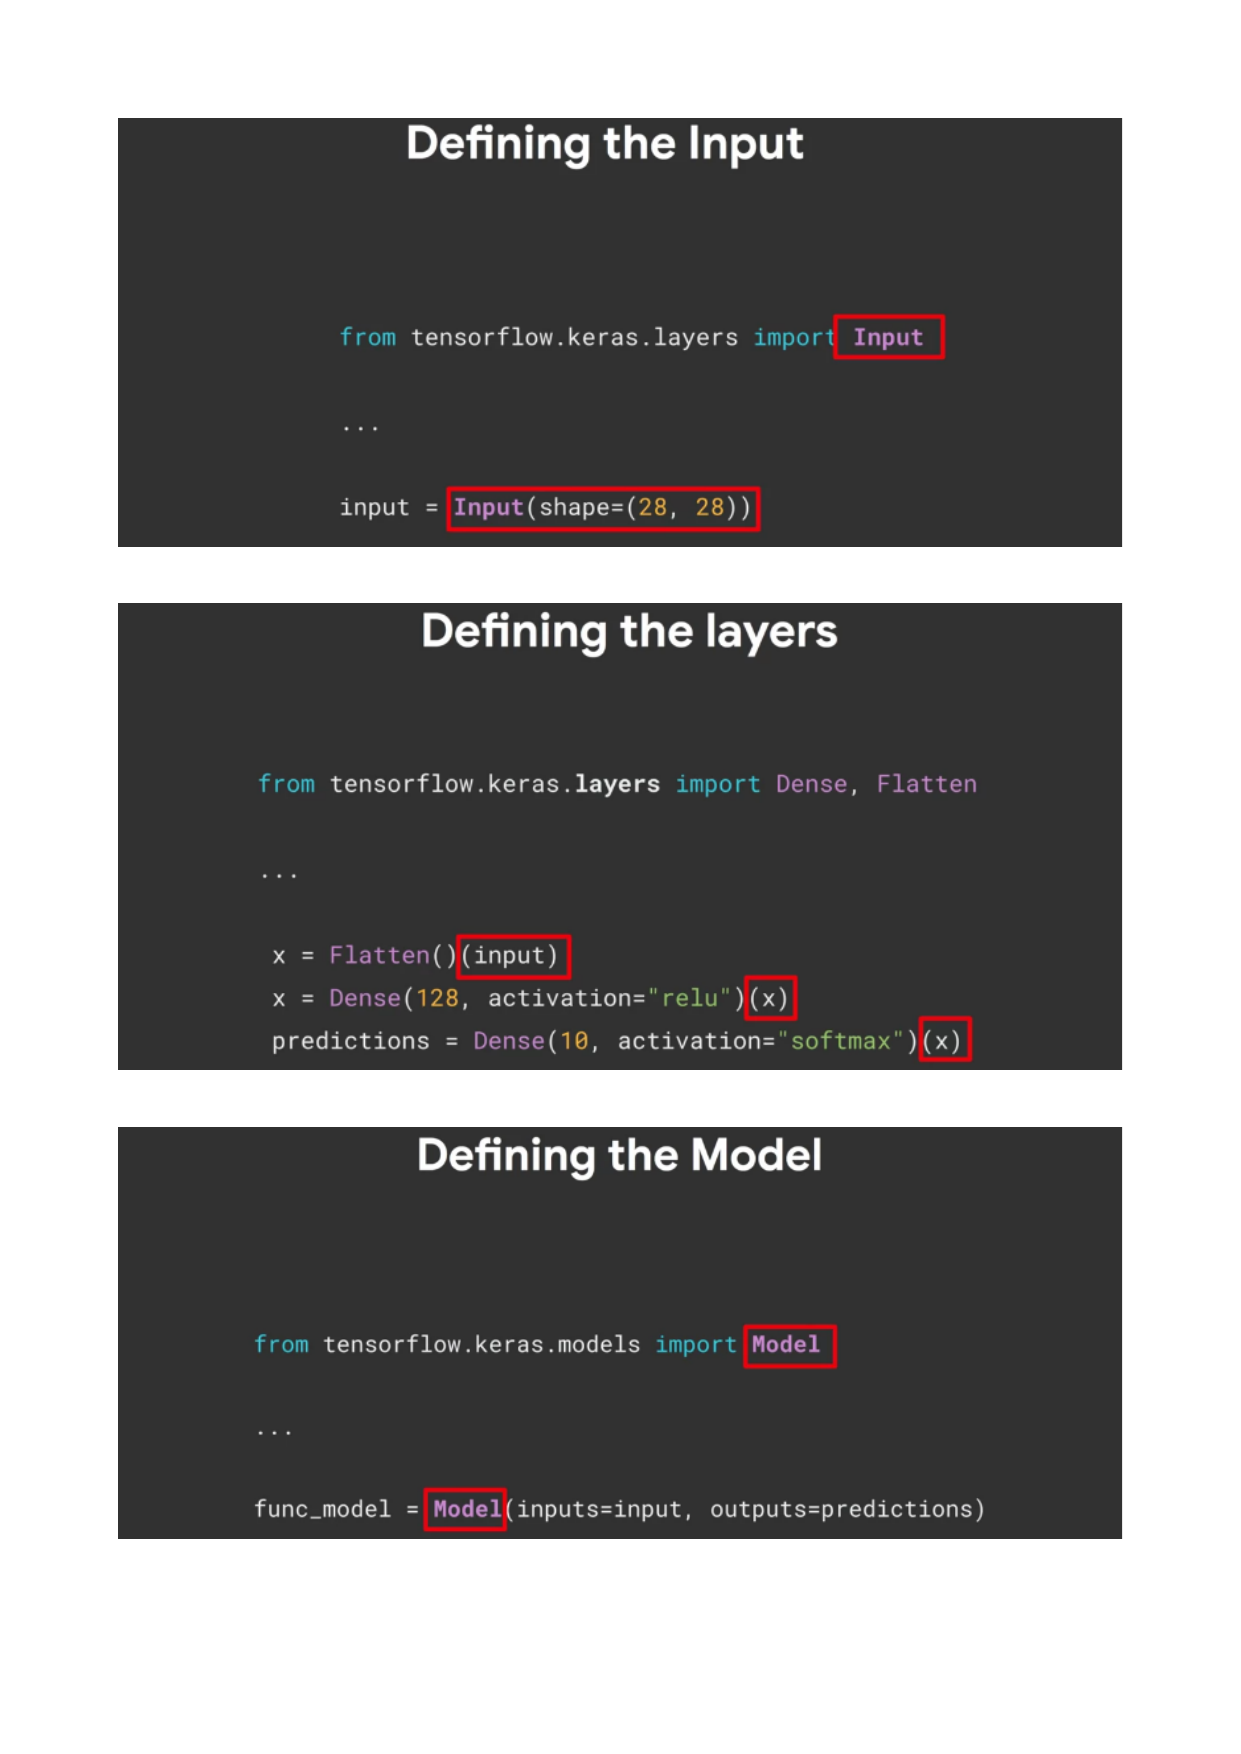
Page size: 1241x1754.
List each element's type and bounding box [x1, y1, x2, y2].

picture [118, 118, 1123, 547]
picture [118, 1127, 1123, 1539]
picture [118, 603, 1123, 1070]
